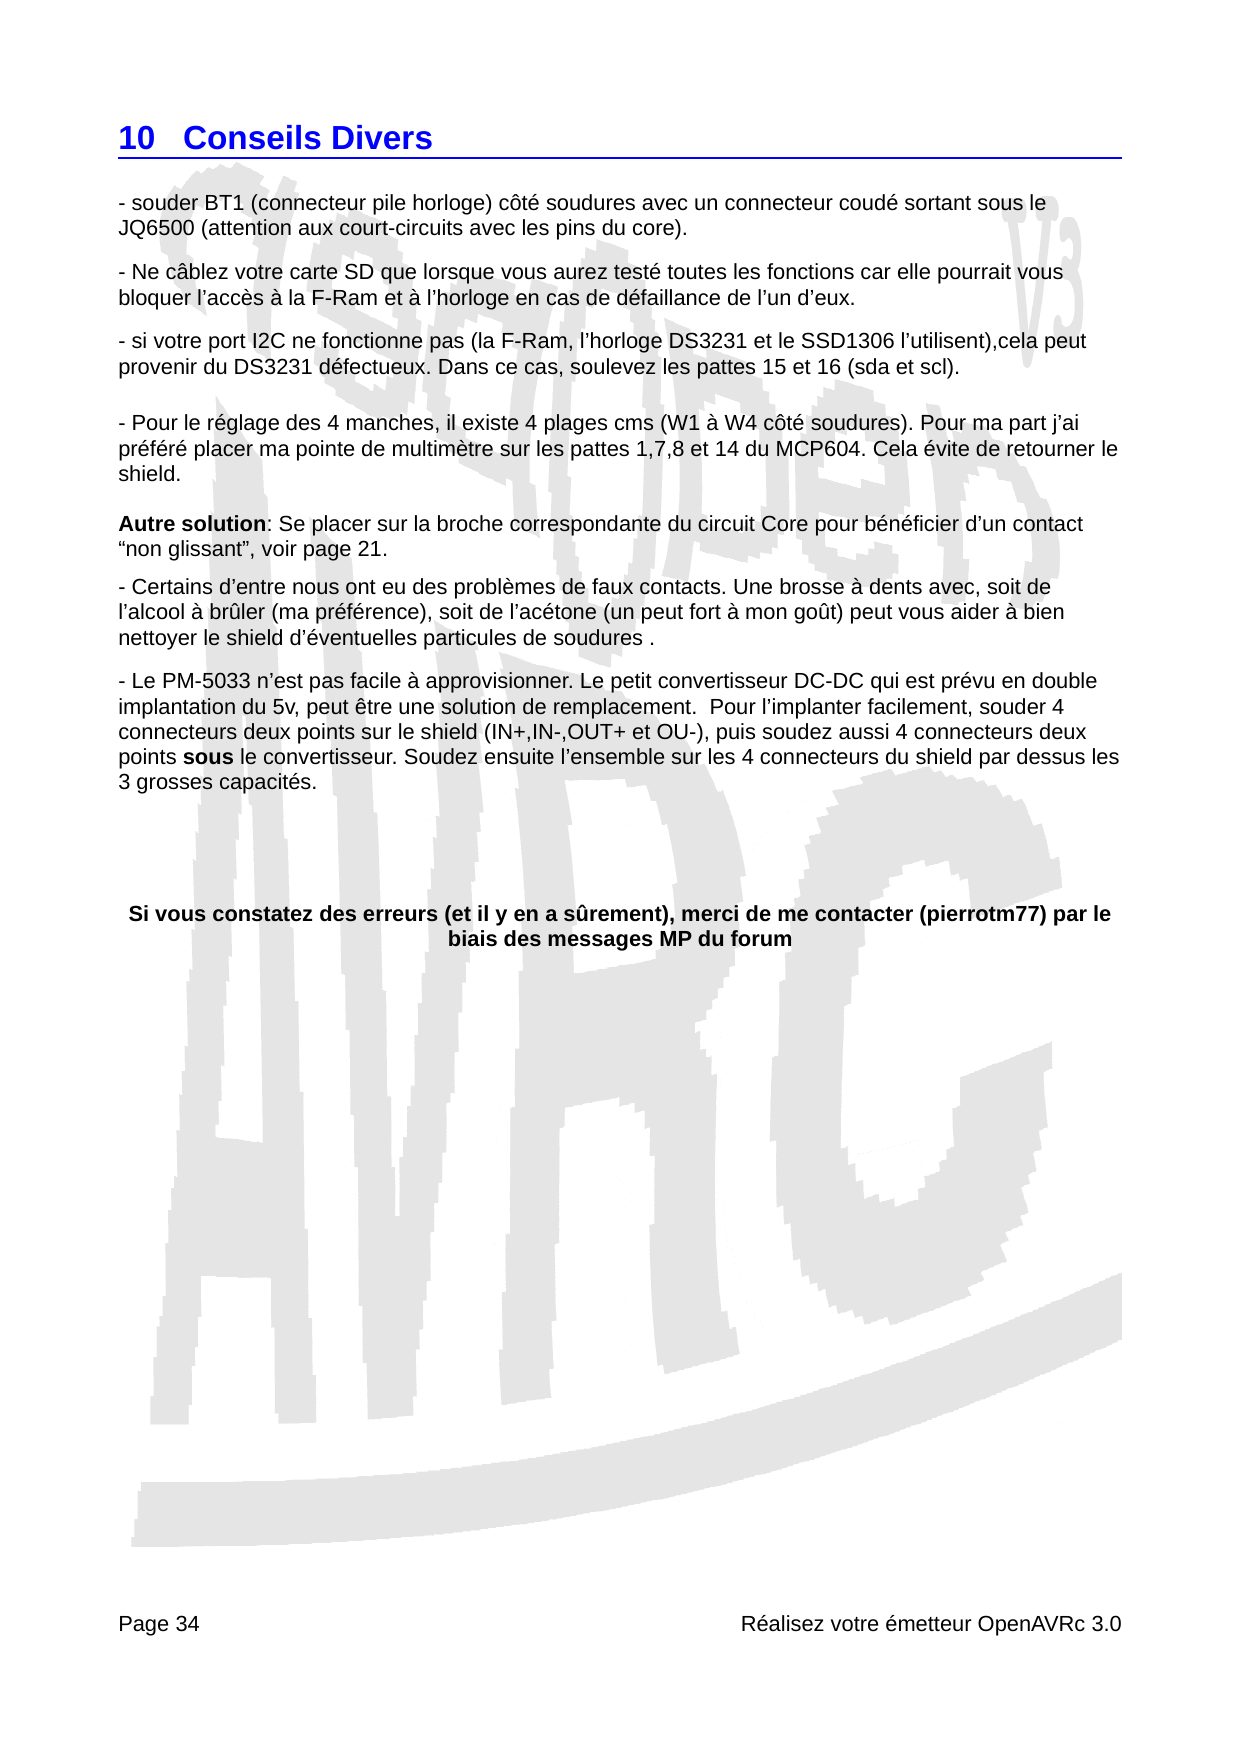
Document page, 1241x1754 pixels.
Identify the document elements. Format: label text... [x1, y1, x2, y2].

text - Le PM-5033 n’est pas facile à approvisionner. Le petit convertisseur DC-DC qui est prévu en double implantation du 5v, peut être une solution de remplacement. Pour l’implanter facilement, souder 4 connecteurs deux points sur le shield (IN+,IN-,OUT+ et OU-), puis soudez aussi 4 connecteurs deux points sous le convertisseur. Soudez ensuite l’ensemble sur les 4 connecteurs du shield par dessus les 3 grosses capacités. [118, 668, 1122, 794]
text - Certains d’entre nous ont eu des problèmes de faux contacts. Une brosse à dents avec, soit de l’alcool à brûler (ma préférence), soit de l’acétone (un peut fort à mon goût) peut vous aider à bien nettoyer le shield d’éventuelles particules de soudures . [118, 574, 1122, 649]
text Si vous constatez des erreurs (et il y en a sûrement), merci de me contacter (pierrotm77) par le biais des messages MP du forum [118, 901, 1122, 951]
text - Pour le réglage des 4 manches, il existe 4 plages cms (W1 à W4 côté soudures). Pour ma part j’ai préféré placer ma pointe de multimètre sur les pattes 1,7,8 et 14 du MCP604. Cela évite de retourner le shield. [118, 410, 1122, 486]
subtitle 10 Conseils Divers [118, 118, 1122, 157]
text - si votre port I2C ne fonctionne pas (la F-Ram, l’horloge DS3231 et le SSD1306 l’utilisent),cela peut provenir du DS3231 défectueux. Dans ce cas, soulevez les pattes 15 et 16 (sda et scl). [118, 328, 1122, 379]
text Autre solution: Se placer sur la broche correspondante du circuit Core pour bénéficier d’un contact “non glissant”, voir page 21. [118, 511, 1122, 561]
text - souder BT1 (connecteur pile horloge) côté soudures avec un connecteur coudé sortant sous le JQ6500 (attention aux court-circuits avec les pins du core). [118, 190, 1122, 240]
text - Ne câblez votre carte SD que lorsque vous aurez testé toutes les fonctions car elle pourrait vous bloquer l’accès à la F-Ram et à l’horloge en cas de défaillance de l’un d’eux. [118, 259, 1122, 309]
